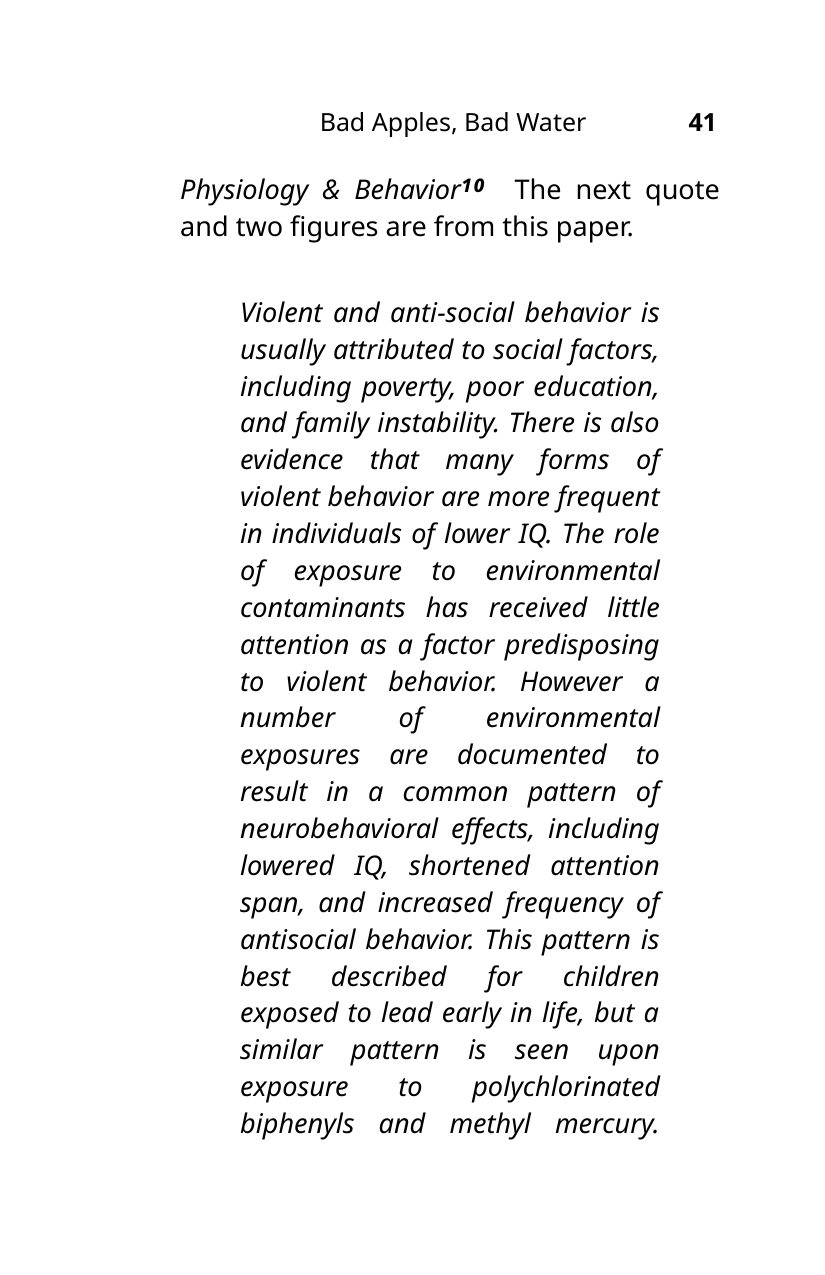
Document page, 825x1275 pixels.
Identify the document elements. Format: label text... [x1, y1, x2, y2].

text Physiology & Behavior The next quote and two figures are from this paper. [180, 171, 720, 244]
text Violent and anti-social behavior is usually attributed to social factors, including poverty, poor education, and family instability. There is also evidence that many forms of violent behavior are more frequent in individuals of lower IQ. The role of exposure to environmental contaminants has received little attention as a factor predisposing to violent behavior. However a number of environmental exposures are documented to result in a common pattern of neurobehavioral effects, including lowered IQ, shortened attention span, and increased frequency of antisocial behavior. This pattern is best described for children exposed to lead early in life, but a similar pattern is seen upon exposure to polychlorinated biphenyls and methyl mercury. [240, 293, 660, 1141]
